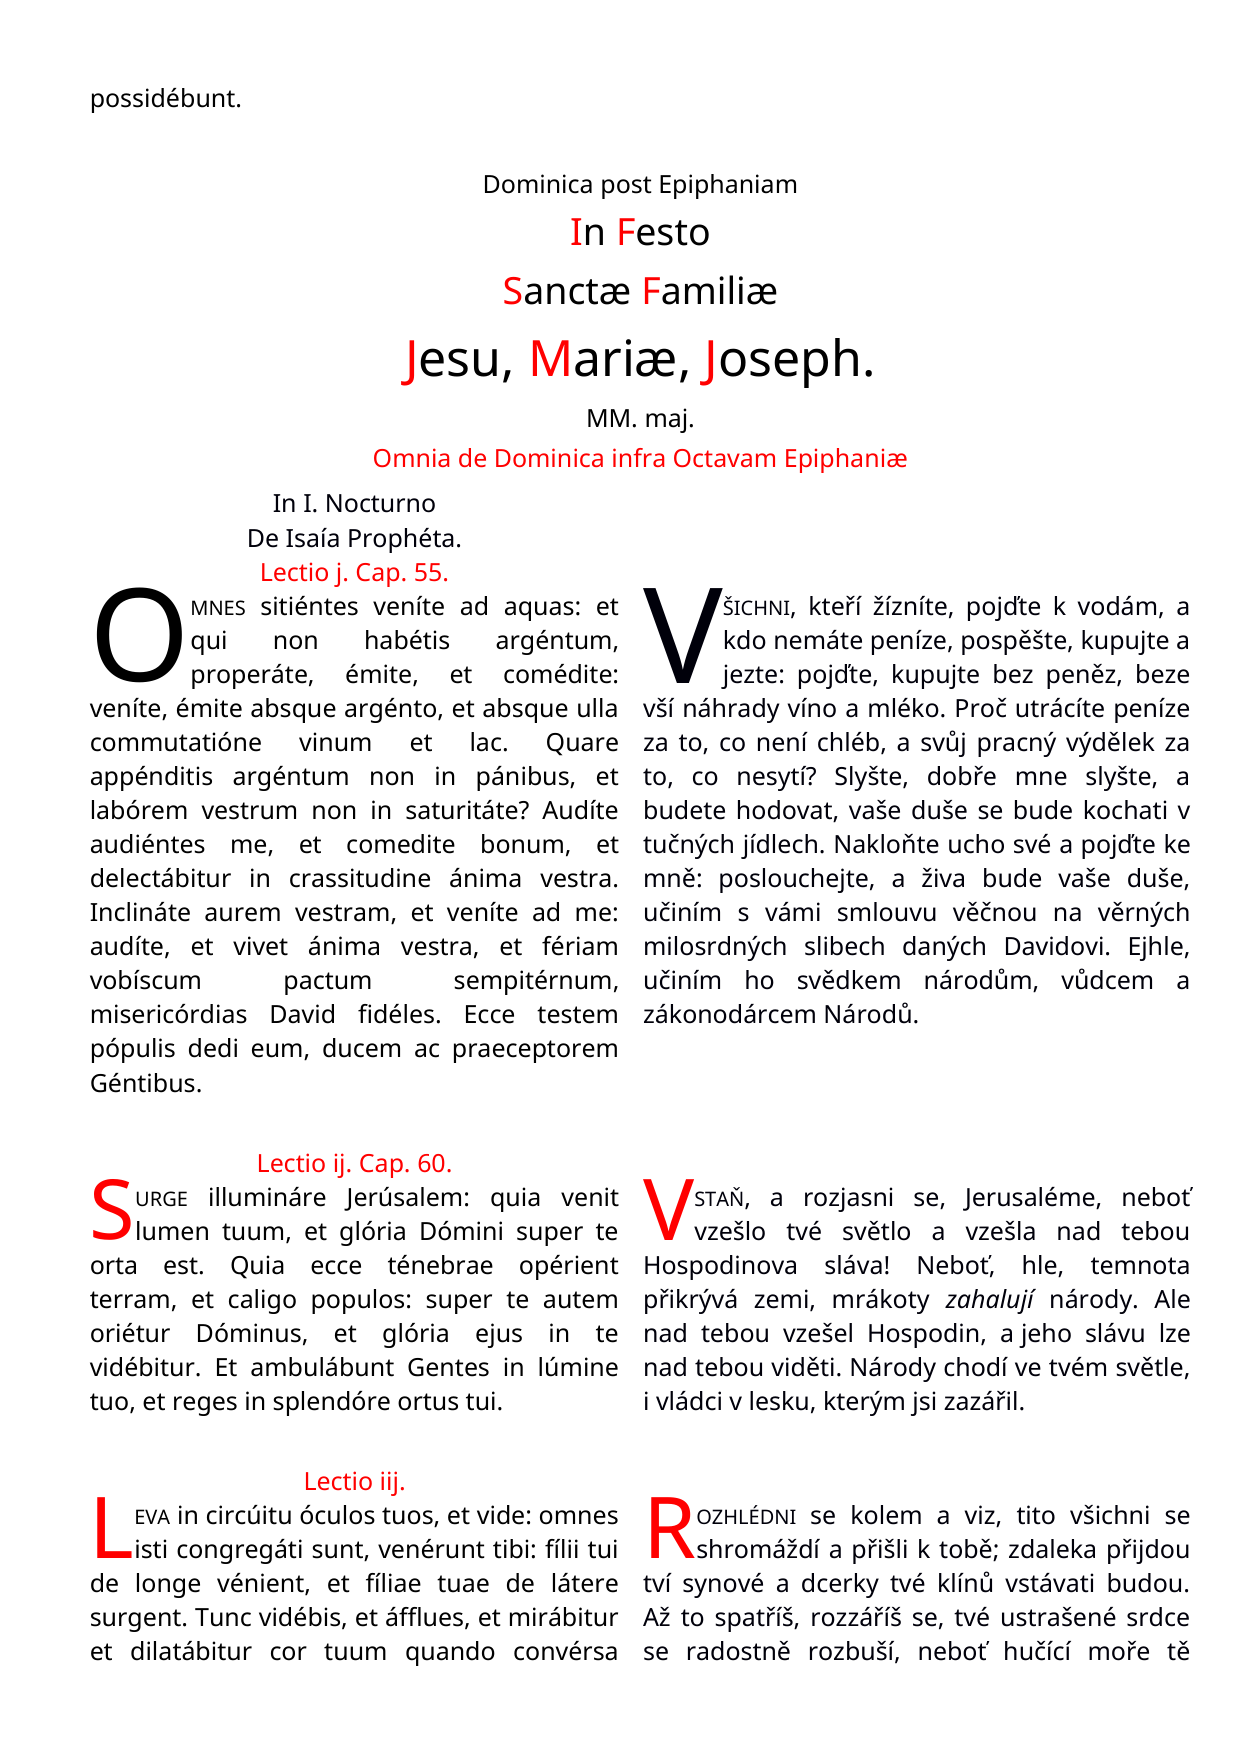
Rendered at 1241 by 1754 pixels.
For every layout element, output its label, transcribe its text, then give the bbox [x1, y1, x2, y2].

table_cell Lectio ij. Cap. 60. Surge illumináre Jerúsalem: quia venit lumen tuum, et glória Dómini super te orta est. Quia ecce ténebrae opérient terram, et caligo populos: super te autem oriétur Dóminus, et glória ejus in te vidébitur. Et ambulábunt Gentes in lúmine tuo, et reges in splendóre ortus tui. [78, 1139, 631, 1458]
table_cell Všichni, kteří žízníte, pojďte k vodám, a kdo nemáte peníze, pospěšte, kupujte a jezte: pojďte, kupujte bez peněz, beze vší náhrady víno a mléko. Proč utrácíte peníze za to, co není chléb, a svůj pracný výdělek za to, co nesytí? Slyšte, dobře mne slyšte, a budete hodovat, vaše duše se bude kochati v tučných jídlech. Nakloňte ucho své a pojďte ke mně: poslouchejte, a živa bude vaše duše, učiním s vámi smlouvu věčnou na věrných milosrdných slibech daných Davidovi. Ejhle, učiním ho svědkem národům, vůdcem a zákonodárcem Národů. [631, 480, 1203, 1139]
table_cell Rozhlédni se kolem a viz, tito všichni se shromáždí a přišli k tobě; zdaleka přijdou tví synové a dcerky tvé klínů vstávati budou. Až to spatříš, rozzáříš se, tvé ustrašené srdce se radostně rozbuší, neboť hučící moře tě [631, 1458, 1203, 1674]
table_cell Vstaň, a rozjasni se, Jerusaléme, neboť vzešlo tvé světlo a vzešla nad tebou Hospodinova sláva! Neboť, hle, temnota přikrývá zemi, mrákoty zahalují národy. Ale nad tebou vzešel Hospodin, a jeho slávu lze nad tebou viděti. Národy chodí ve tvém světle, i vládci v lesku, kterým jsi zazářil. [631, 1139, 1203, 1458]
table_cell [631, 74, 1203, 160]
table_cell In I. Nocturno De Isaía Prophéta. Lectio j. Cap. 55. Omnes sitiéntes veníte ad aquas: et qui non habétis argéntum, properáte, émite, et comédite: veníte, émite absque argénto, et absque ulla commutatióne vinum et lac. Quare appénditis argéntum non in pánibus, et labórem vestrum non in saturitáte? Audíte audiéntes me, et comedite bonum, et delectábitur in crassitudine ánima vestra. Inclináte aurem vestram, et veníte ad me: audíte, et vivet ánima vestra, et fériam vobíscum pactum sempitérnum, misericórdias David fidéles. Ecce testem pópulis dedi eum, ducem ac praeceptorem Géntibus. [78, 480, 631, 1139]
table_cell possidébunt. [78, 74, 631, 160]
table_cell Lectio iij. Leva in circúitu óculos tuos, et vide: omnes isti congregáti sunt, venérunt tibi: fílii tui de longe vénient, et fíliae tuae de látere surgent. Tunc vidébis, et áfflues, et mirábitur et dilatábitur cor tuum quando convérsa [78, 1458, 631, 1674]
table_cell Dominica post Epiphaniam In Festo Sanctæ Familiæ Jesu, Mariæ, Joseph. MM. maj. Omnia de Dominica infra Octavam Epiphaniæ [78, 160, 1203, 480]
